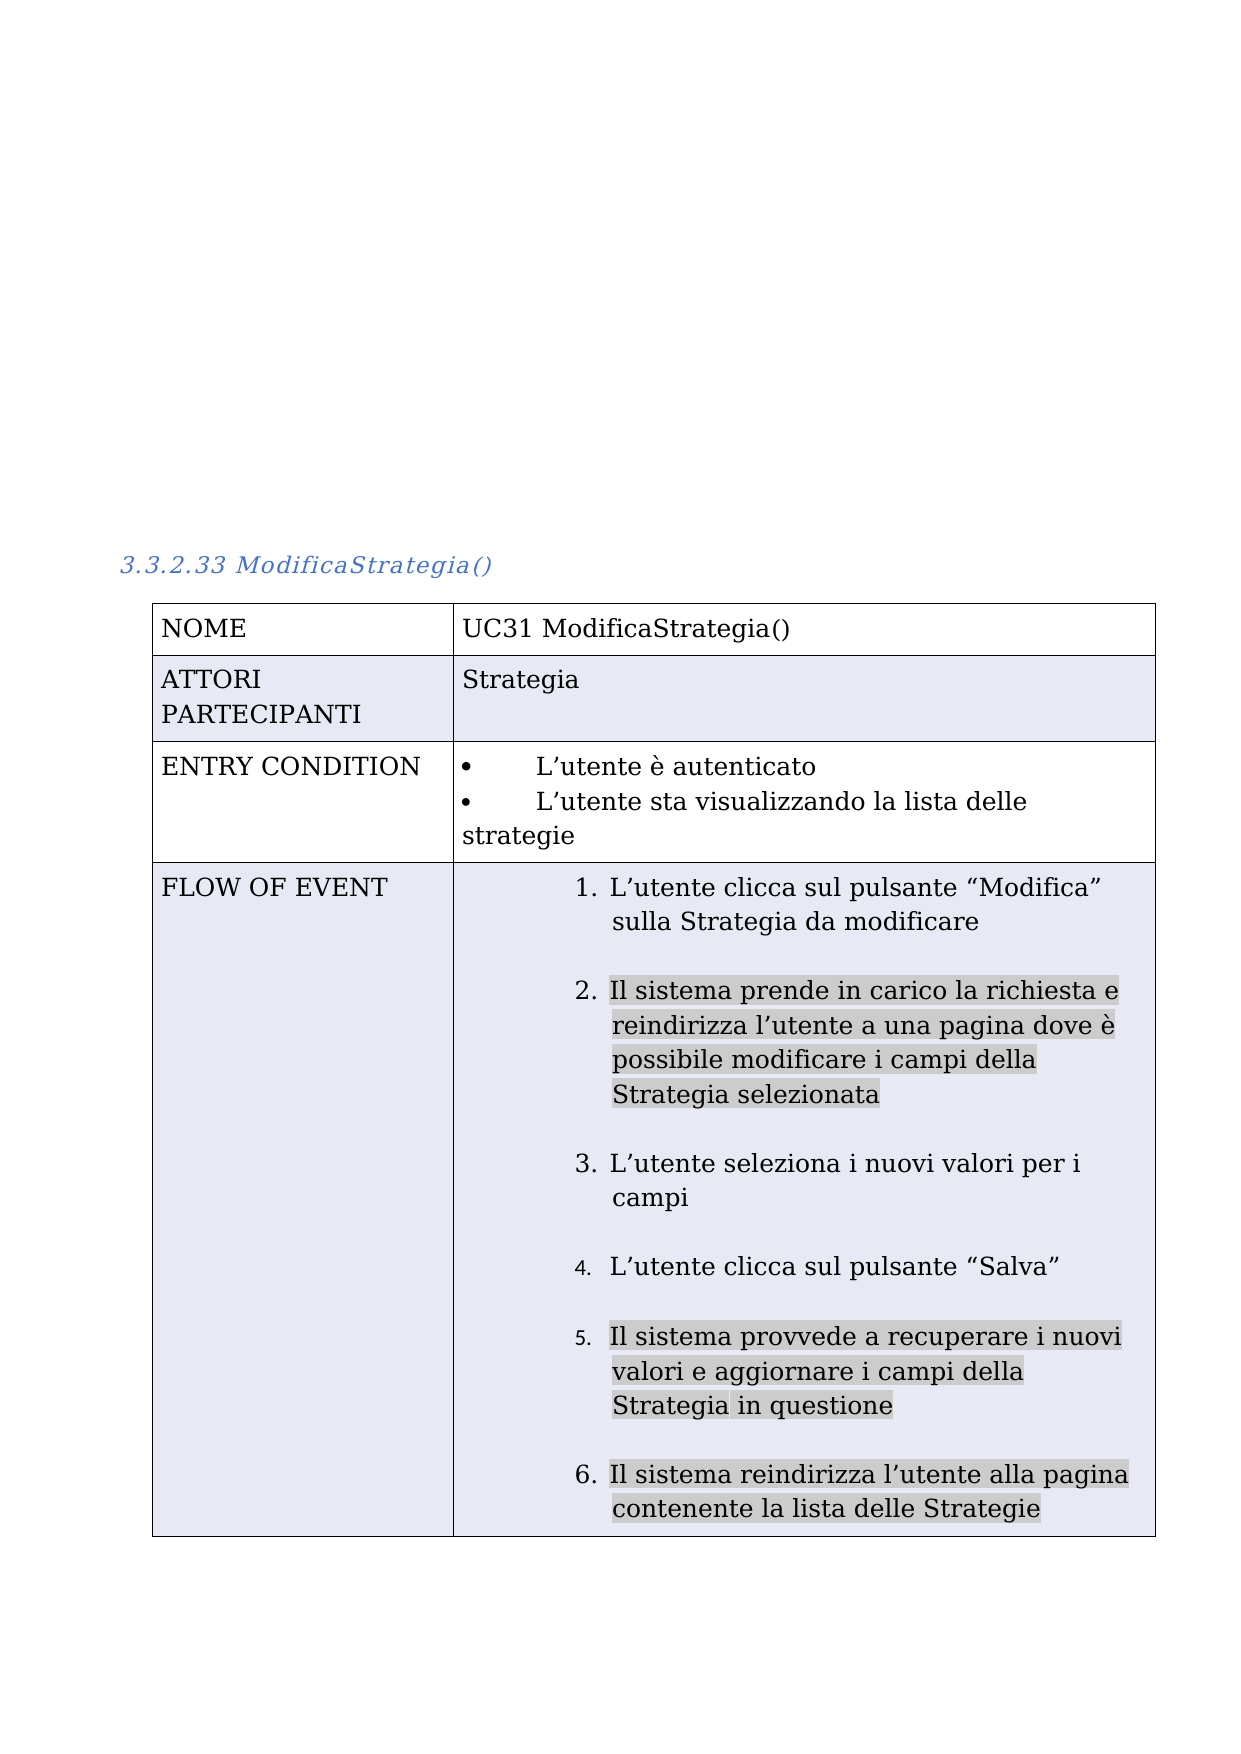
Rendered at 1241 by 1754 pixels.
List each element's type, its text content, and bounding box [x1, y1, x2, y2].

table_cell FLOW OF EVENT [153, 863, 453, 1536]
table_cell Strategia [454, 656, 1155, 741]
subtitle 3.3.2.33 ModificaStrategia() [118, 550, 1122, 578]
table_header UC31 ModificaStrategia() [454, 604, 1155, 655]
table_cell L’utente clicca sul pulsante “Modifica” sulla Strategia da modificare Il sistema prende in carico la richiesta e reindirizza l’utente a una pagina dove è possibile modificare i campi della Strategia selezionata L’utente seleziona i nuovi valori per i campi L’utente clicca sul pulsante “Salva” Il sistema provvede a recuperare i nuovi valori e aggiornare i campi della Strategia in questione Il sistema reindirizza l’utente alla pagina contenente la lista delle Strategie [454, 863, 1155, 1536]
table_cell ATTORI PARTECIPANTI [153, 656, 453, 741]
table_header NOME [153, 604, 453, 655]
table_cell ENTRY CONDITION [153, 742, 453, 862]
table_cell L’utente è autenticato L’utente sta visualizzando la lista delle strategie [454, 742, 1155, 862]
